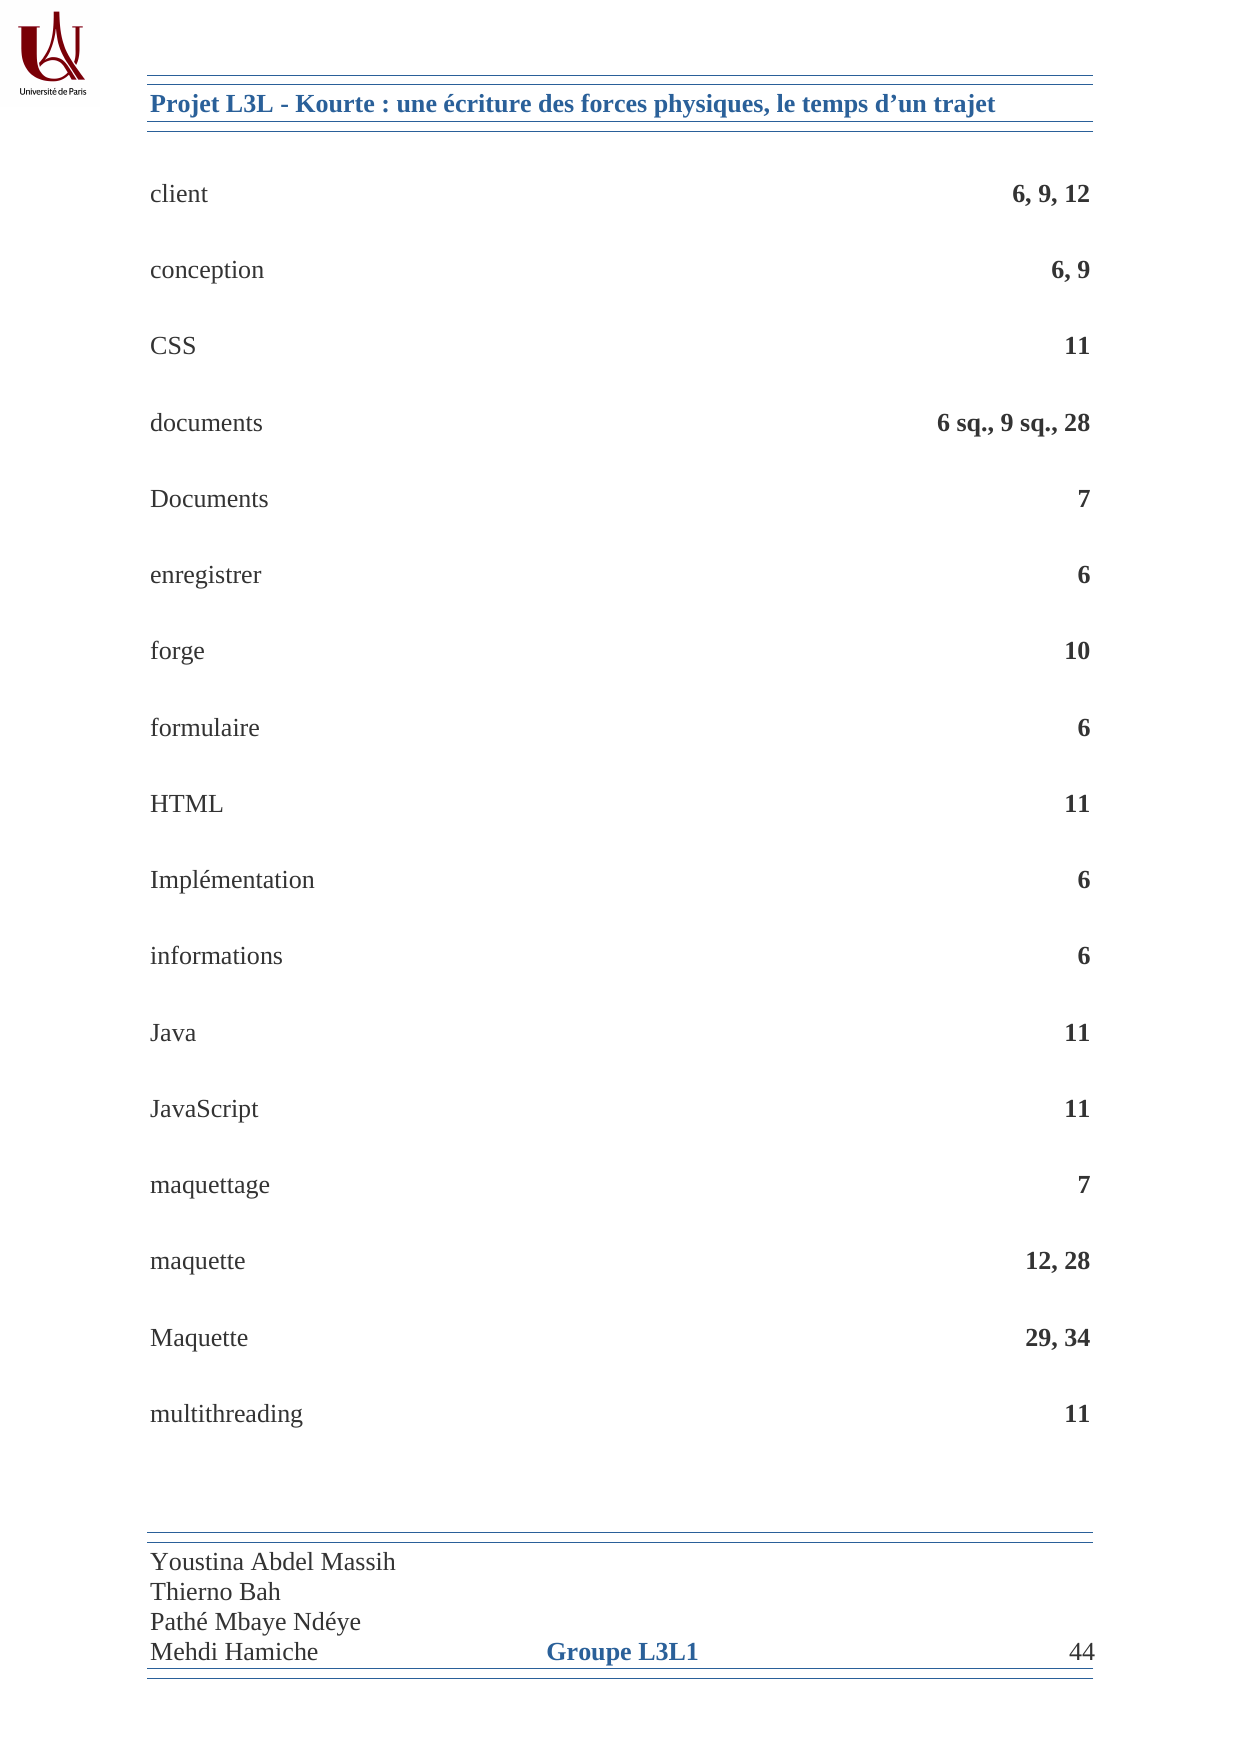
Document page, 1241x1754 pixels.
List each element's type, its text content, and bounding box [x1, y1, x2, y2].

text Maquette 29, 34 [150, 1322, 1090, 1352]
text multithreading 11 [150, 1398, 1090, 1428]
text Implémentation 6 [150, 864, 1090, 894]
text maquette 12, 28 [150, 1245, 1090, 1275]
text Documents 7 [150, 483, 1090, 513]
text maquettage 7 [150, 1169, 1090, 1199]
picture [0, 0, 101, 107]
text client 6, 9, 12 [150, 178, 1090, 208]
text enregistrer 6 [150, 559, 1090, 589]
text formulaire 6 [150, 712, 1090, 742]
text JavaScript 11 [150, 1093, 1090, 1123]
text informations 6 [150, 940, 1090, 970]
text CSS 11 [150, 330, 1090, 360]
text conception 6, 9 [150, 254, 1090, 284]
text Java 11 [150, 1017, 1090, 1047]
text HTML 11 [150, 788, 1090, 818]
text documents 6 sq., 9 sq., 28 [150, 407, 1090, 437]
text forge 10 [150, 635, 1090, 665]
